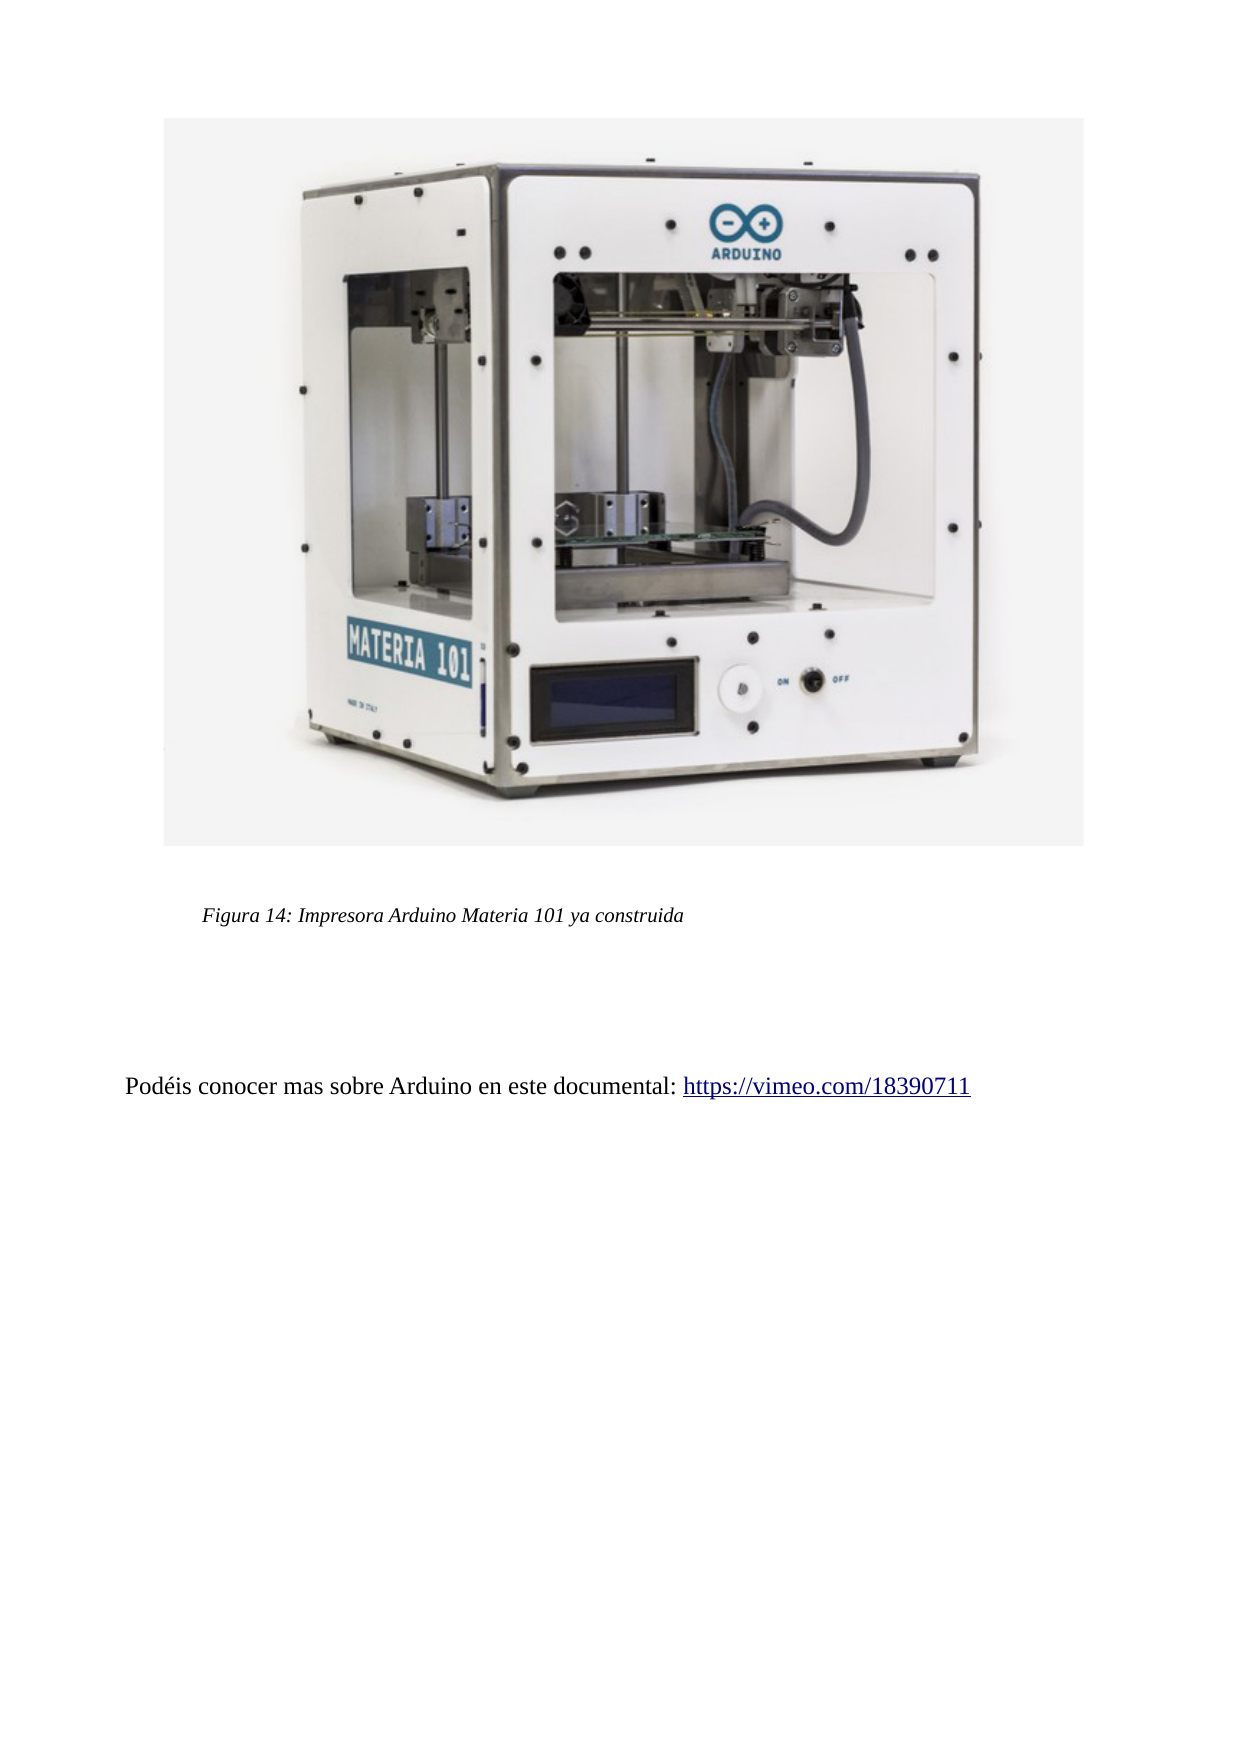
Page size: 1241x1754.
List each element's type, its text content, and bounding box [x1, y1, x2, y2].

text Podéis conocer mas sobre Arduino en este documental: https://vimeo.com/18390711 [125, 1071, 1122, 1100]
text Figura 14: Impresora Arduino Materia 101 ya construida [202, 903, 1122, 927]
picture [163, 118, 1084, 846]
